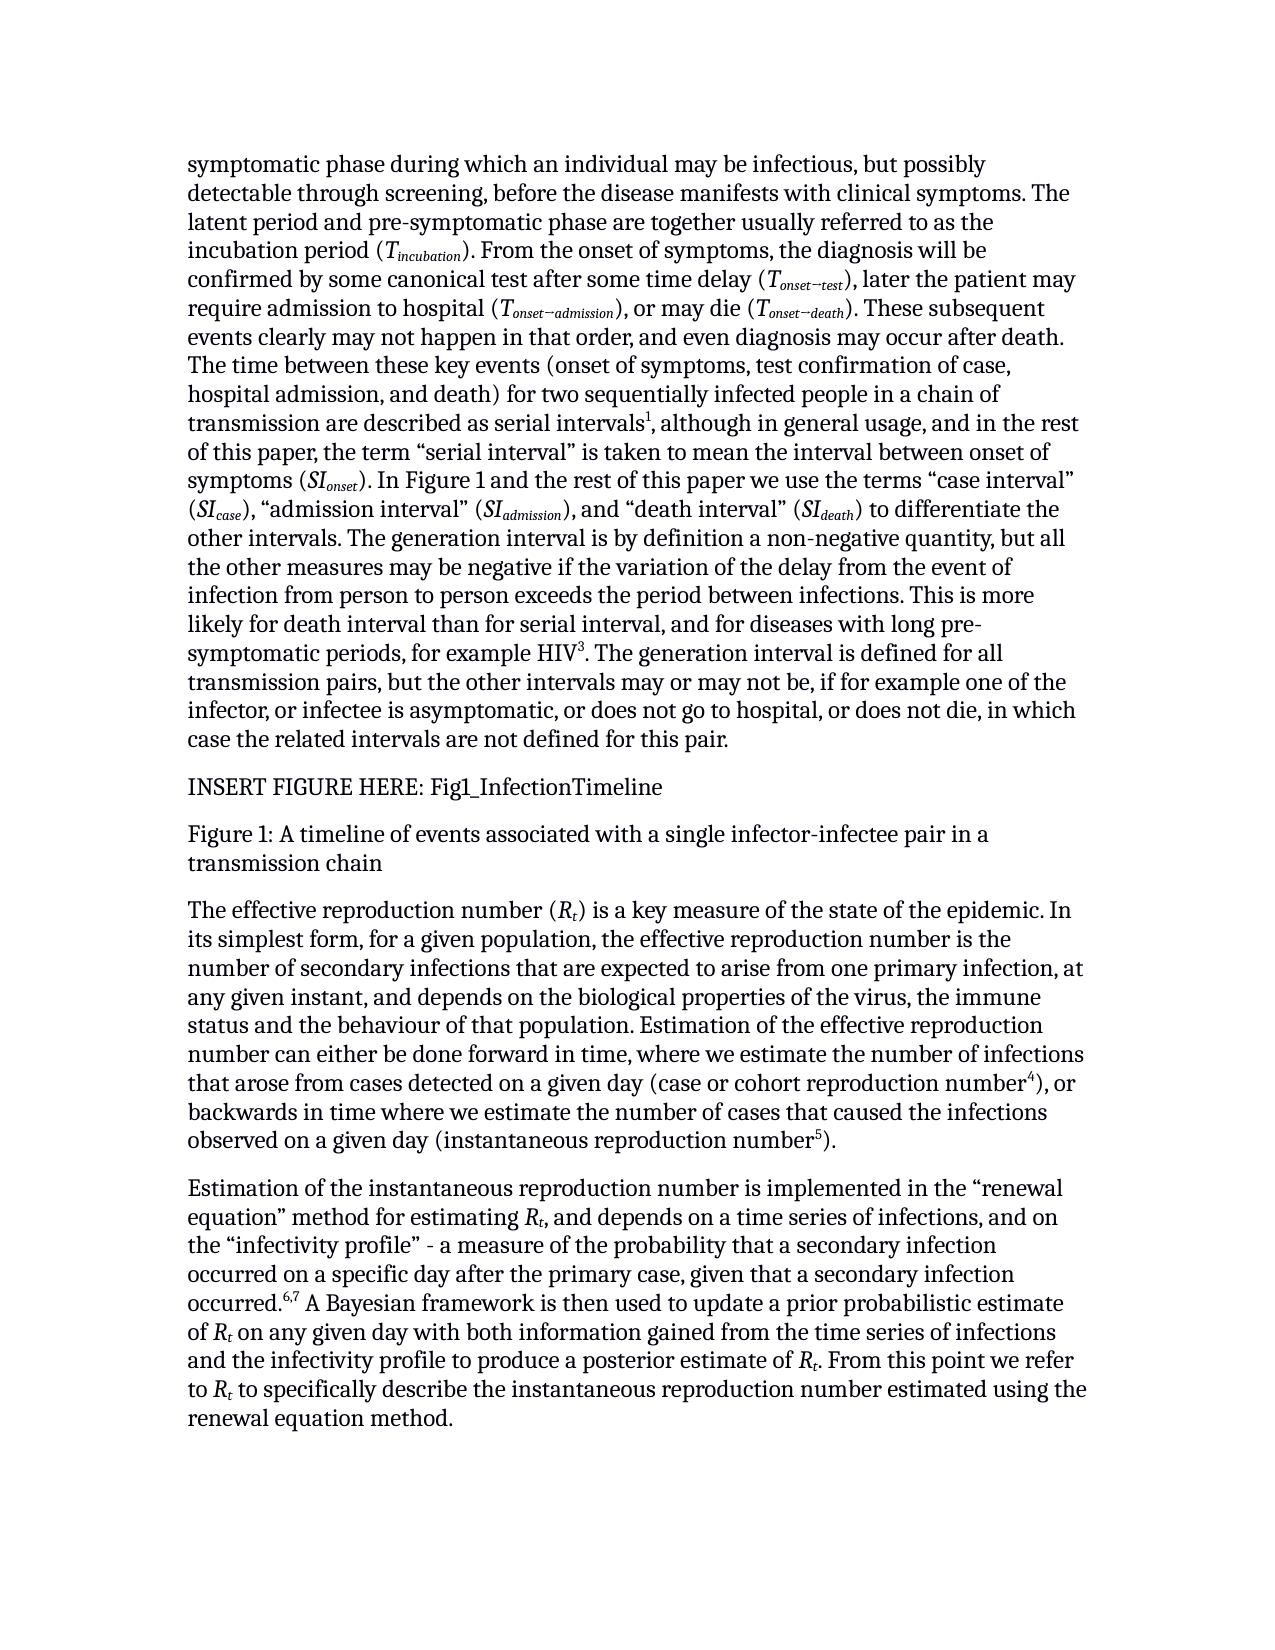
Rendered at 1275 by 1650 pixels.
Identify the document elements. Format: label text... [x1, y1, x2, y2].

text Figure 1: A timeline of events associated with a single infector-infectee pair in a transmission chain [187, 820, 1087, 877]
text symptomatic phase during which an individual may be infectious, but possibly detectable through screening, before the disease manifests with clinical symptoms. The latent period and pre-symptomatic phase are together usually referred to as the incubation period (Tincubation). From the onset of symptoms, the diagnosis will be confirmed by some canonical test after some time delay (Tonset→test), later the patient may require admission to hospital (Tonset→admission), or may die (Tonset→death). These subsequent events clearly may not happen in that order, and even diagnosis may occur after death. The time between these key events (onset of symptoms, test confirmation of case, hospital admission, and death) for two sequentially infected people in a chain of transmission are described as serial intervals1, although in general usage, and in the rest of this paper, the term “serial interval” is taken to mean the interval between onset of symptoms (SIonset). In Figure 1 and the rest of this paper we use the terms “case interval” (SIcase), “admission interval” (SIadmission), and “death interval” (SIdeath) to differentiate the other intervals. The generation interval is by definition a non-negative quantity, but all the other measures may be negative if the variation of the delay from the event of infection from person to person exceeds the period between infections. This is more likely for death interval than for serial interval, and for diseases with long pre-symptomatic periods, for example HIV3. The generation interval is defined for all transmission pairs, but the other intervals may or may not be, if for example one of the infector, or infectee is asymptomatic, or does not go to hospital, or does not die, in which case the related intervals are not defined for this pair. [187, 150, 1087, 754]
text Estimation of the instantaneous reproduction number is implemented in the “renewal equation” method for estimating Rt, and depends on a time series of infections, and on the “infectivity profile” - a measure of the probability that a secondary infection occurred on a specific day after the primary case, given that a secondary infection occurred.6,7 A Bayesian framework is then used to update a prior probabilistic estimate of Rt on any given day with both information gained from the time series of infections and the infectivity profile to produce a posterior estimate of Rt. From this point we refer to Rt to specifically describe the instantaneous reproduction number estimated using the renewal equation method. [187, 1174, 1087, 1432]
text INSERT FIGURE HERE: Fig1_InfectionTimeline [187, 772, 1087, 801]
text The effective reproduction number (Rt) is a key measure of the state of the epidemic. In its simplest form, for a given population, the effective reproduction number is the number of secondary infections that are expected to arise from one primary infection, at any given instant, and depends on the biological properties of the virus, the immune status and the behaviour of that population. Estimation of the effective reproduction number can either be done forward in time, where we estimate the number of infections that arose from cases detected on a given day (case or cohort reproduction number4), or backwards in time where we estimate the number of cases that caused the infections observed on a given day (instantaneous reproduction number5). [187, 896, 1087, 1155]
